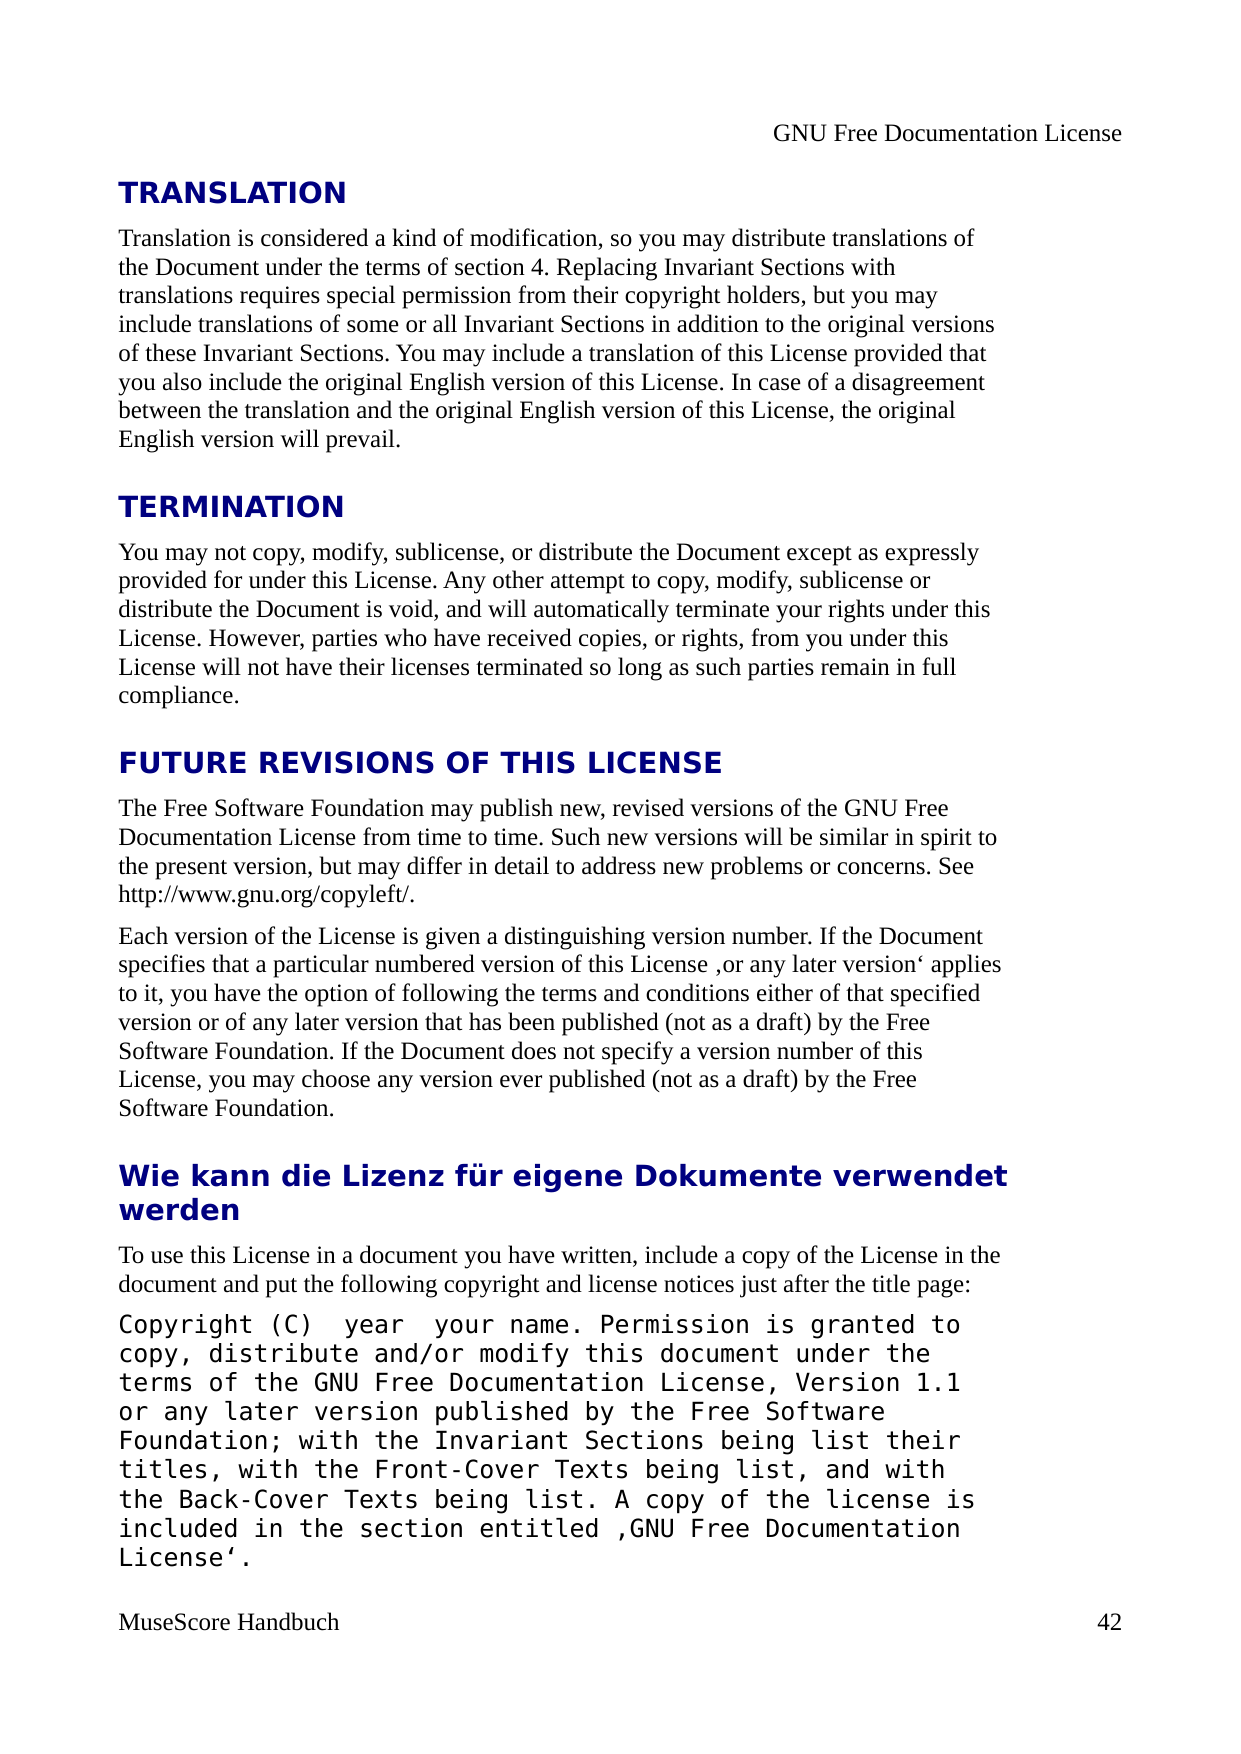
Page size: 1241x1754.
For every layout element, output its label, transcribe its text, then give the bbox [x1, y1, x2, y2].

subtitle Wie kann die Lizenz für eigene Dokumente verwendet werden [118, 1159, 1122, 1227]
subtitle FUTURE REVISIONS OF THIS LICENSE [118, 747, 1122, 781]
subtitle TERMINATION [118, 490, 1122, 524]
text Copyright (C) year your name. Permission is granted to copy, distribute and/or modify this document under the terms of the GNU Free Documentation License, Version 1.1 or any later version published by the Free Software Foundation; with the Invariant Sections being list their titles, with the Front-Cover Texts being list, and with the Back-Cover Texts being list. A copy of the license is included in the section entitled ‚GNU Free Documentation License‘. [118, 1310, 1004, 1572]
text You may not copy, modify, sublicense, or distribute the Document except as expressly provided for under this License. Any other attempt to copy, modify, sublicense or distribute the Document is void, and will automatically terminate your rights under this License. However, parties who have received copies, or rights, from you under this License will not have their licenses terminated so long as such parties remain in full compliance. [118, 537, 1004, 709]
text Translation is considered a kind of modification, so you may distribute translations of the Document under the terms of section 4. Replacing Invariant Sections with translations requires special permission from their copyright holders, but you may include translations of some or all Invariant Sections in addition to the original versions of these Invariant Sections. You may include a translation of this License provided that you also include the original English version of this License. In case of a disagreement between the translation and the original English version of this License, the original English version will prevail. [118, 223, 1004, 453]
subtitle TRANSLATION [118, 176, 1122, 210]
text Each version of the License is given a distinguishing version number. If the Document specifies that a particular numbered version of this License ‚or any later version‘ applies to it, you have the option of following the terms and conditions either of that specified version or of any later version that has been published (not as a draft) by the Free Software Foundation. If the Document does not specify a version number of this License, you may choose any version ever published (not as a draft) by the Free Software Foundation. [118, 921, 1004, 1122]
text The Free Software Foundation may publish new, revised versions of the GNU Free Documentation License from time to time. Such new versions will be similar in spirit to the present version, but may differ in detail to address new problems or concerns. See http://www.gnu.org/copyleft/. [118, 793, 1004, 908]
text To use this License in a document you have written, include a copy of the License in the document and put the following copyright and license notices just after the title page: [118, 1240, 1004, 1297]
